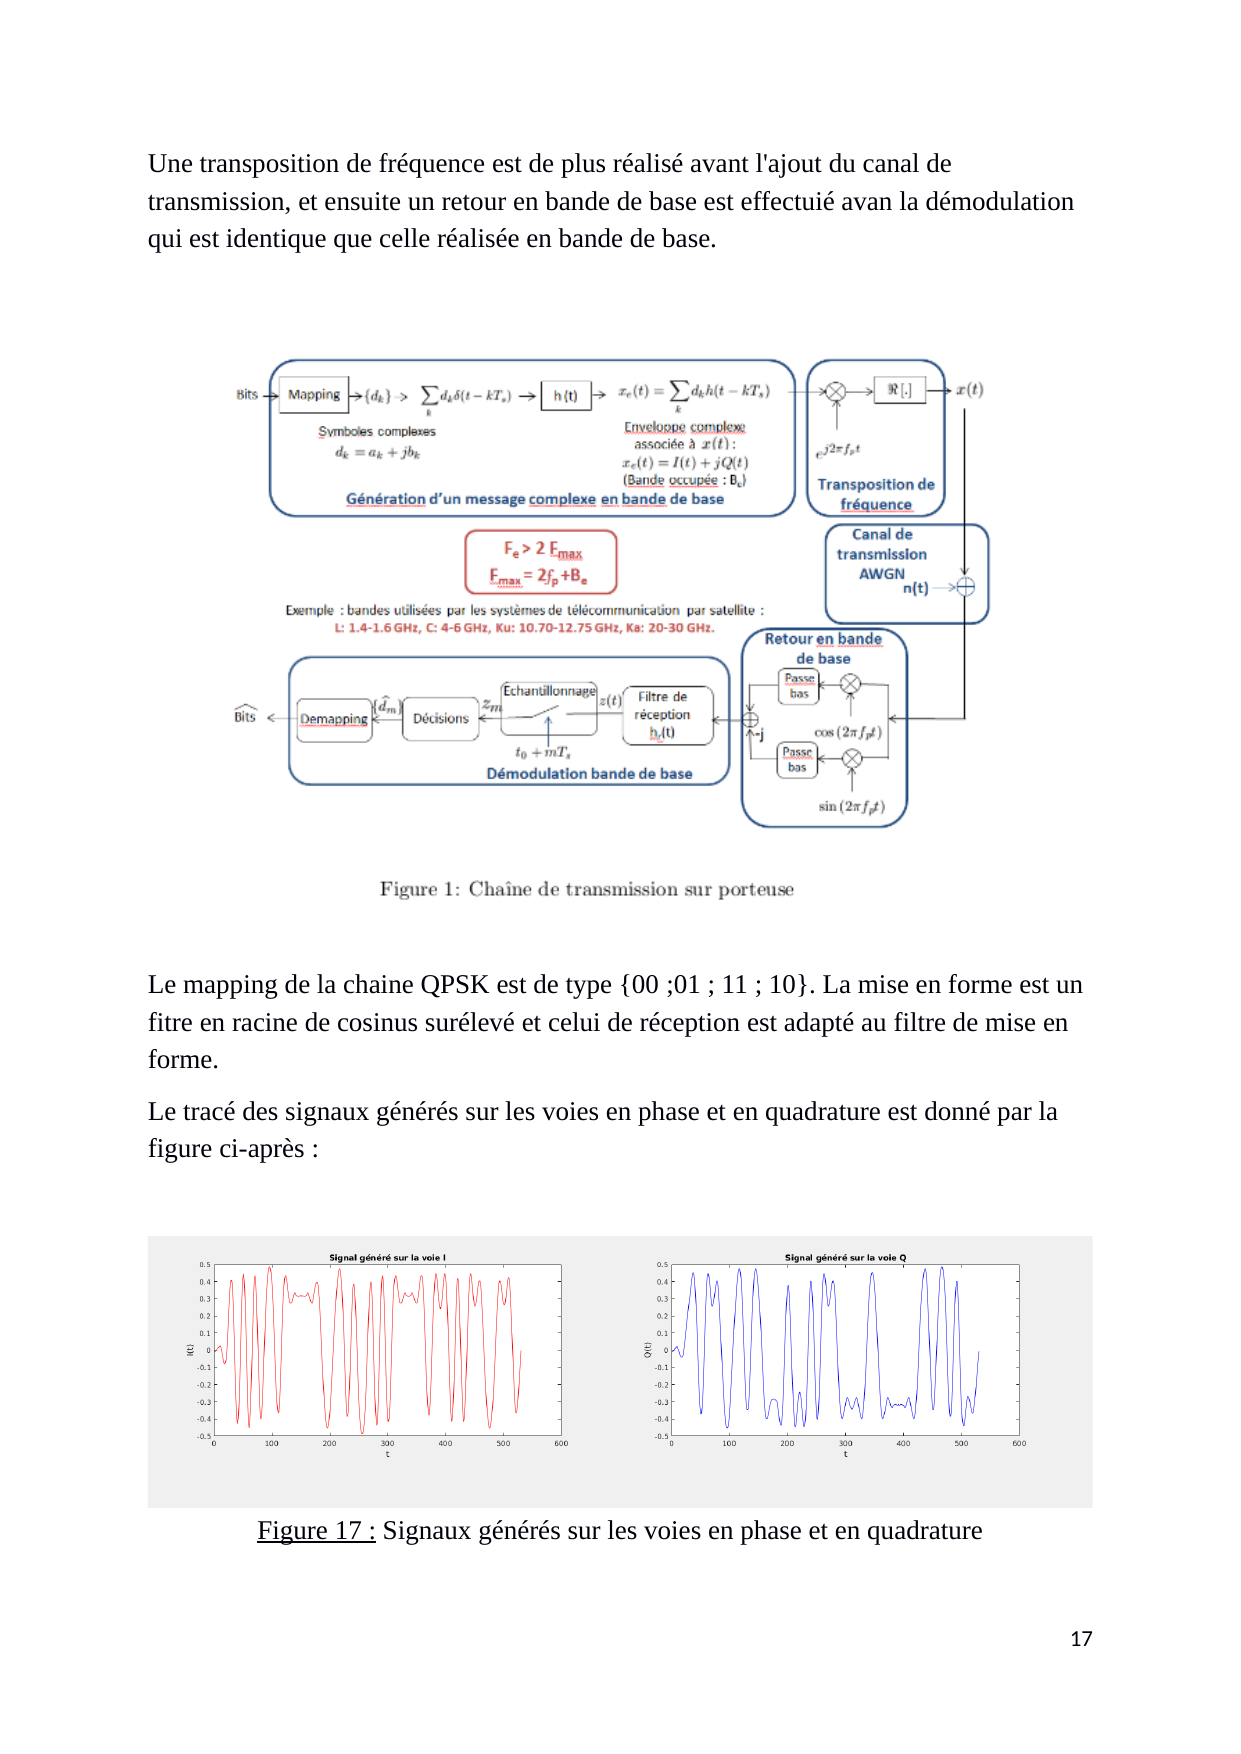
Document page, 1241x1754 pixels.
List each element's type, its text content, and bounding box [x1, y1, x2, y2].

text Figure 17 : Signaux générés sur les voies en phase et en quadrature [148, 1508, 1093, 1545]
text Le mapping de la chaine QPSK est de type {00 ;01 ; 11 ; 10}. La mise en forme est un fitre en racine de cosinus surélevé et celui de réception est adapté au filtre de mise en forme. [148, 969, 1093, 1074]
text Une transposition de fréquence est de plus réalisé avant l'ajout du canal de transmission, et ensuite un retour en bande de base est effectuié avan la démodulation qui est identique que celle réalisée en bande de base. [148, 148, 1093, 253]
picture [147, 1236, 1093, 1508]
picture [147, 326, 1093, 911]
text Le tracé des signaux générés sur les voies en phase et en quadrature est donné par la figure ci-après : [148, 1095, 1093, 1163]
